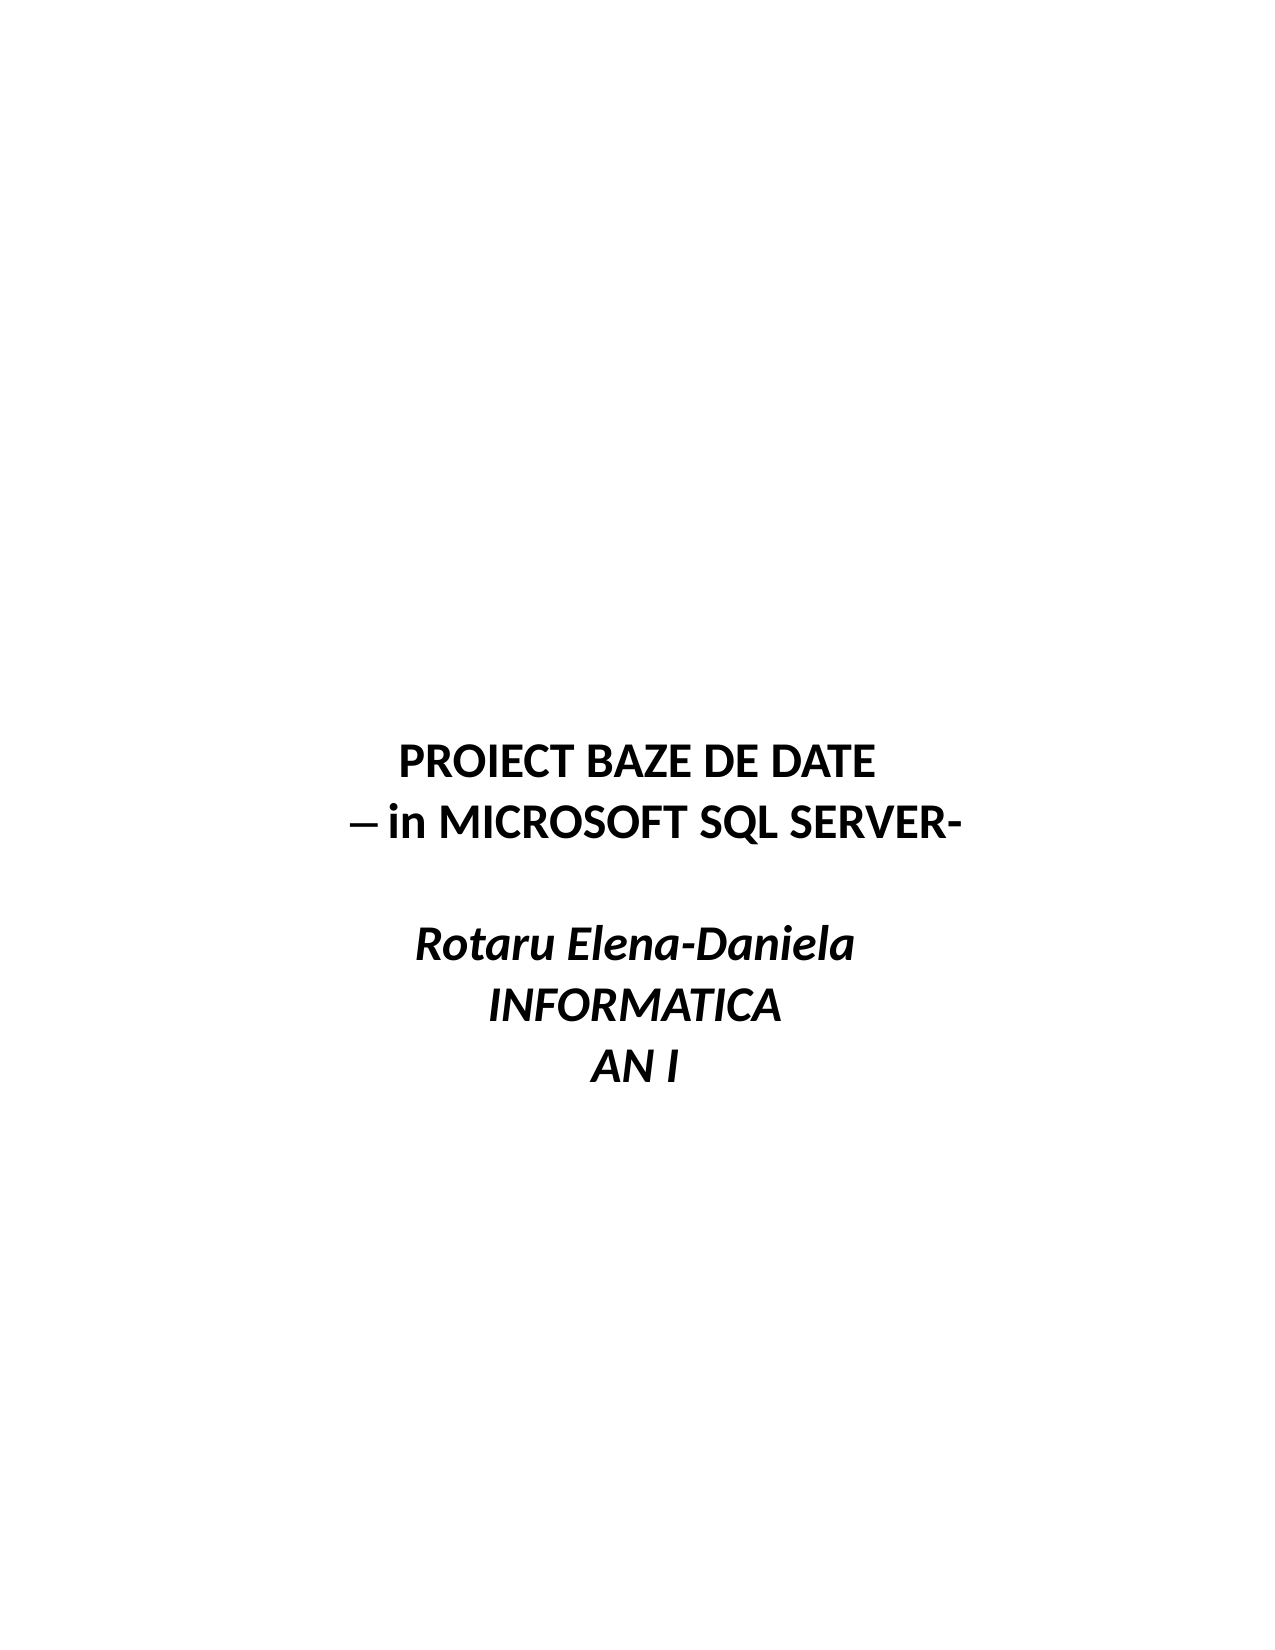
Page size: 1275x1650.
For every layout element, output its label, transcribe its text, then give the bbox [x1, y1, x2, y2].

text INFORMATICA [118, 973, 1157, 1034]
text Rotaru Elena-Daniela [118, 912, 1157, 973]
text PROIECT BAZE DE DATE [118, 728, 1157, 789]
list in MICROSOFT SQL SERVER- [156, 789, 1157, 851]
text AN I [118, 1034, 1157, 1095]
